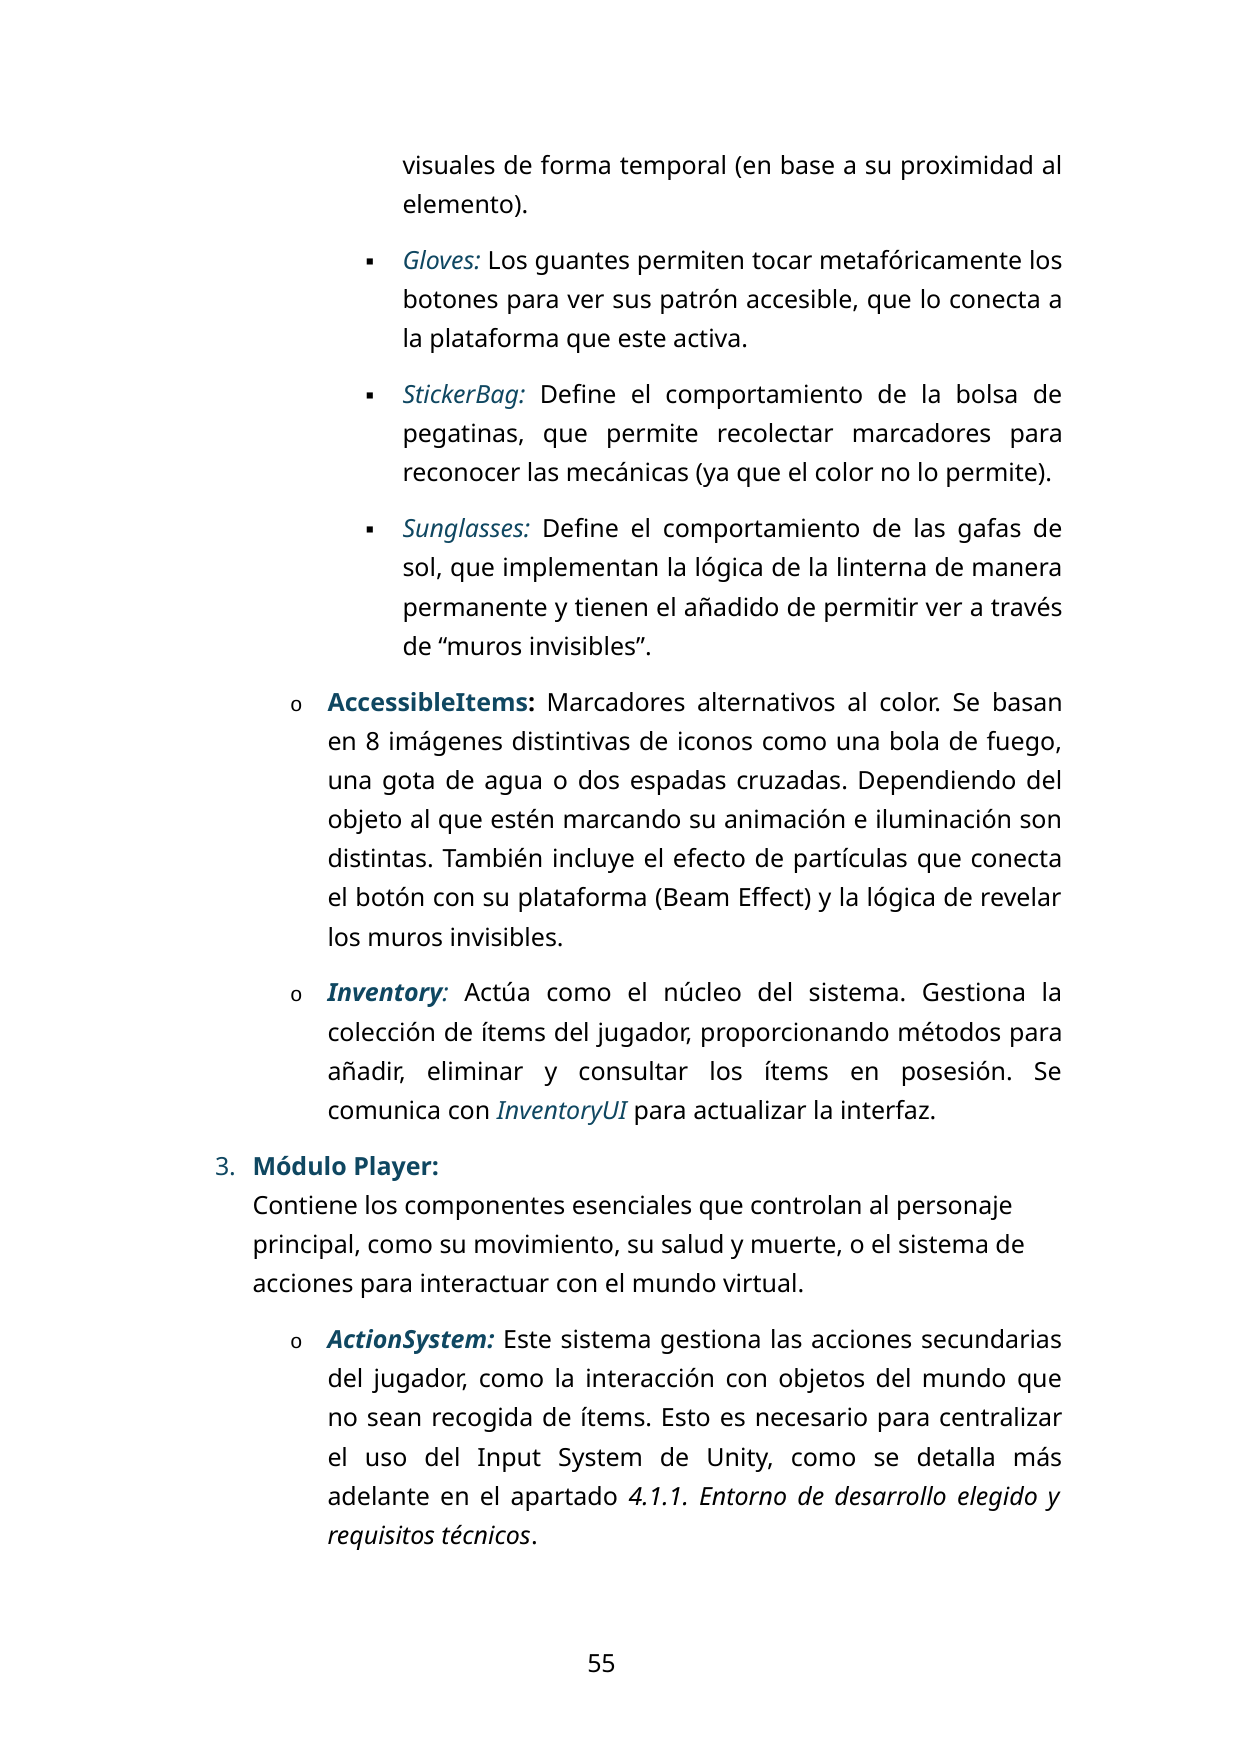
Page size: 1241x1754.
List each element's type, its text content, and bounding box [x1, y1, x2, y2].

list AccessibleItems: Marcadores alternativos al color. Se basan en 8 imágenes distintivas de iconos como una bola de fuego, una gota de agua o dos espadas cruzadas. Dependiendo del objeto al que estén marcando su animación e iluminación son distintas. También incluye el efecto de partículas que conecta el botón con su plataforma (Beam Effect) y la lógica de revelar los muros invisibles. [290, 684, 1063, 953]
list StickerBag: Define el comportamiento de la bolsa de pegatinas, que permite recolectar marcadores para reconocer las mecánicas (ya que el color no lo permite). [365, 377, 1063, 489]
list visuales de forma temporal (en base a su proximidad al elemento). [365, 148, 1063, 221]
list Inventory: Actúa como el núcleo del sistema. Gestiona la colección de ítems del jugador, proporcionando métodos para añadir, eliminar y consultar los ítems en posesión. Se comunica con InventoryUI para actualizar la interfaz. [290, 975, 1063, 1127]
list Gloves: Los guantes permiten tocar metafóricamente los botones para ver sus patrón accesible, que lo conecta a la plataforma que este activa. [365, 243, 1063, 355]
list Módulo Player: Contiene los componentes esenciales que controlan al personaje principal, como su movimiento, su salud y muerte, o el sistema de acciones para interactuar con el mundo virtual. [215, 1148, 1063, 1300]
list ActionSystem: Este sistema gestiona las acciones secundarias del jugador, como la interacción con objetos del mundo que no sean recogida de ítems. Esto es necesario para centralizar el uso del Input System de Unity, como se detalla más adelante en el apartado 4.1.1. Entorno de desarrollo elegido y requisitos técnicos. [290, 1322, 1063, 1552]
list Sunglasses: Define el comportamiento de las gafas de sol, que implementan la lógica de la linterna de manera permanente y tienen el añadido de permitir ver a través de “muros invisibles”. [365, 511, 1063, 662]
